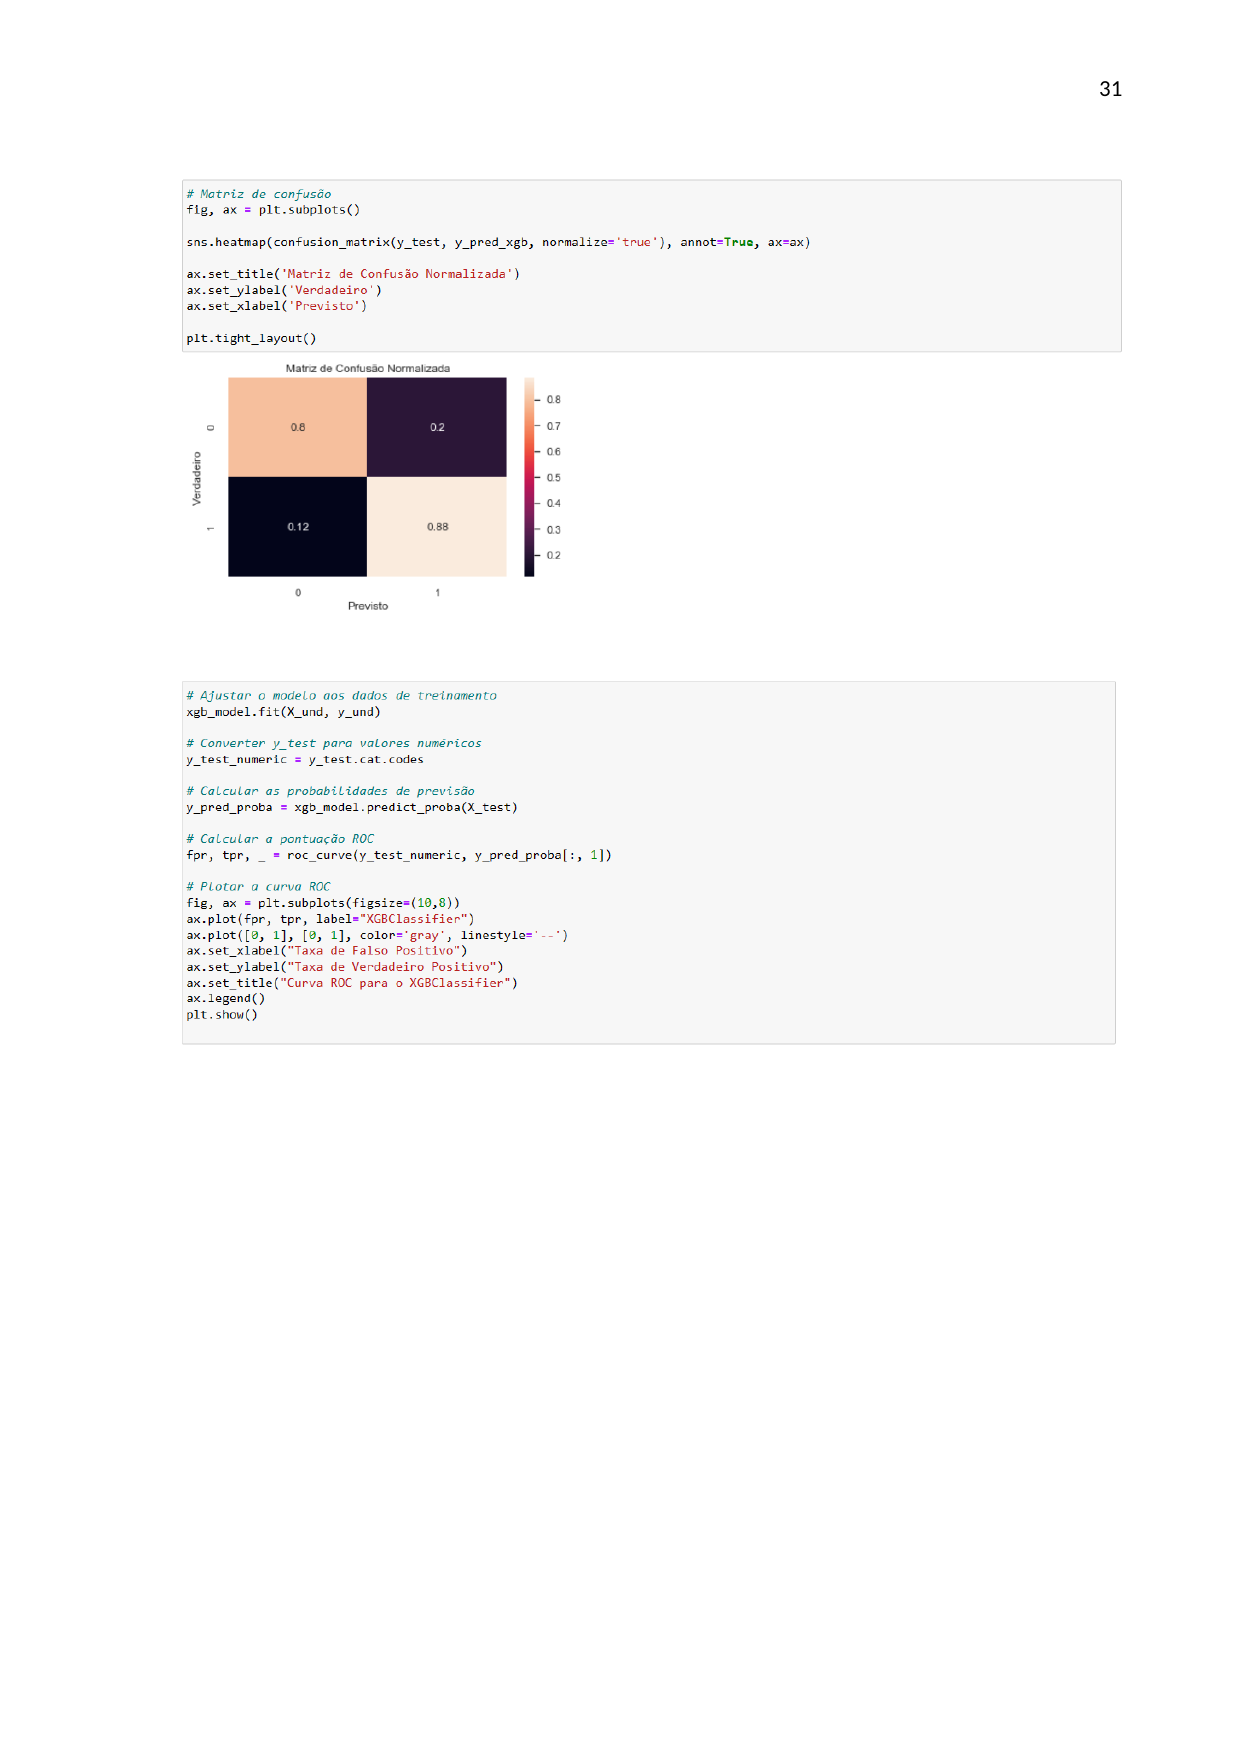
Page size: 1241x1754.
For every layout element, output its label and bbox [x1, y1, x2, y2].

picture [177, 676, 1123, 1047]
picture [177, 177, 1123, 619]
